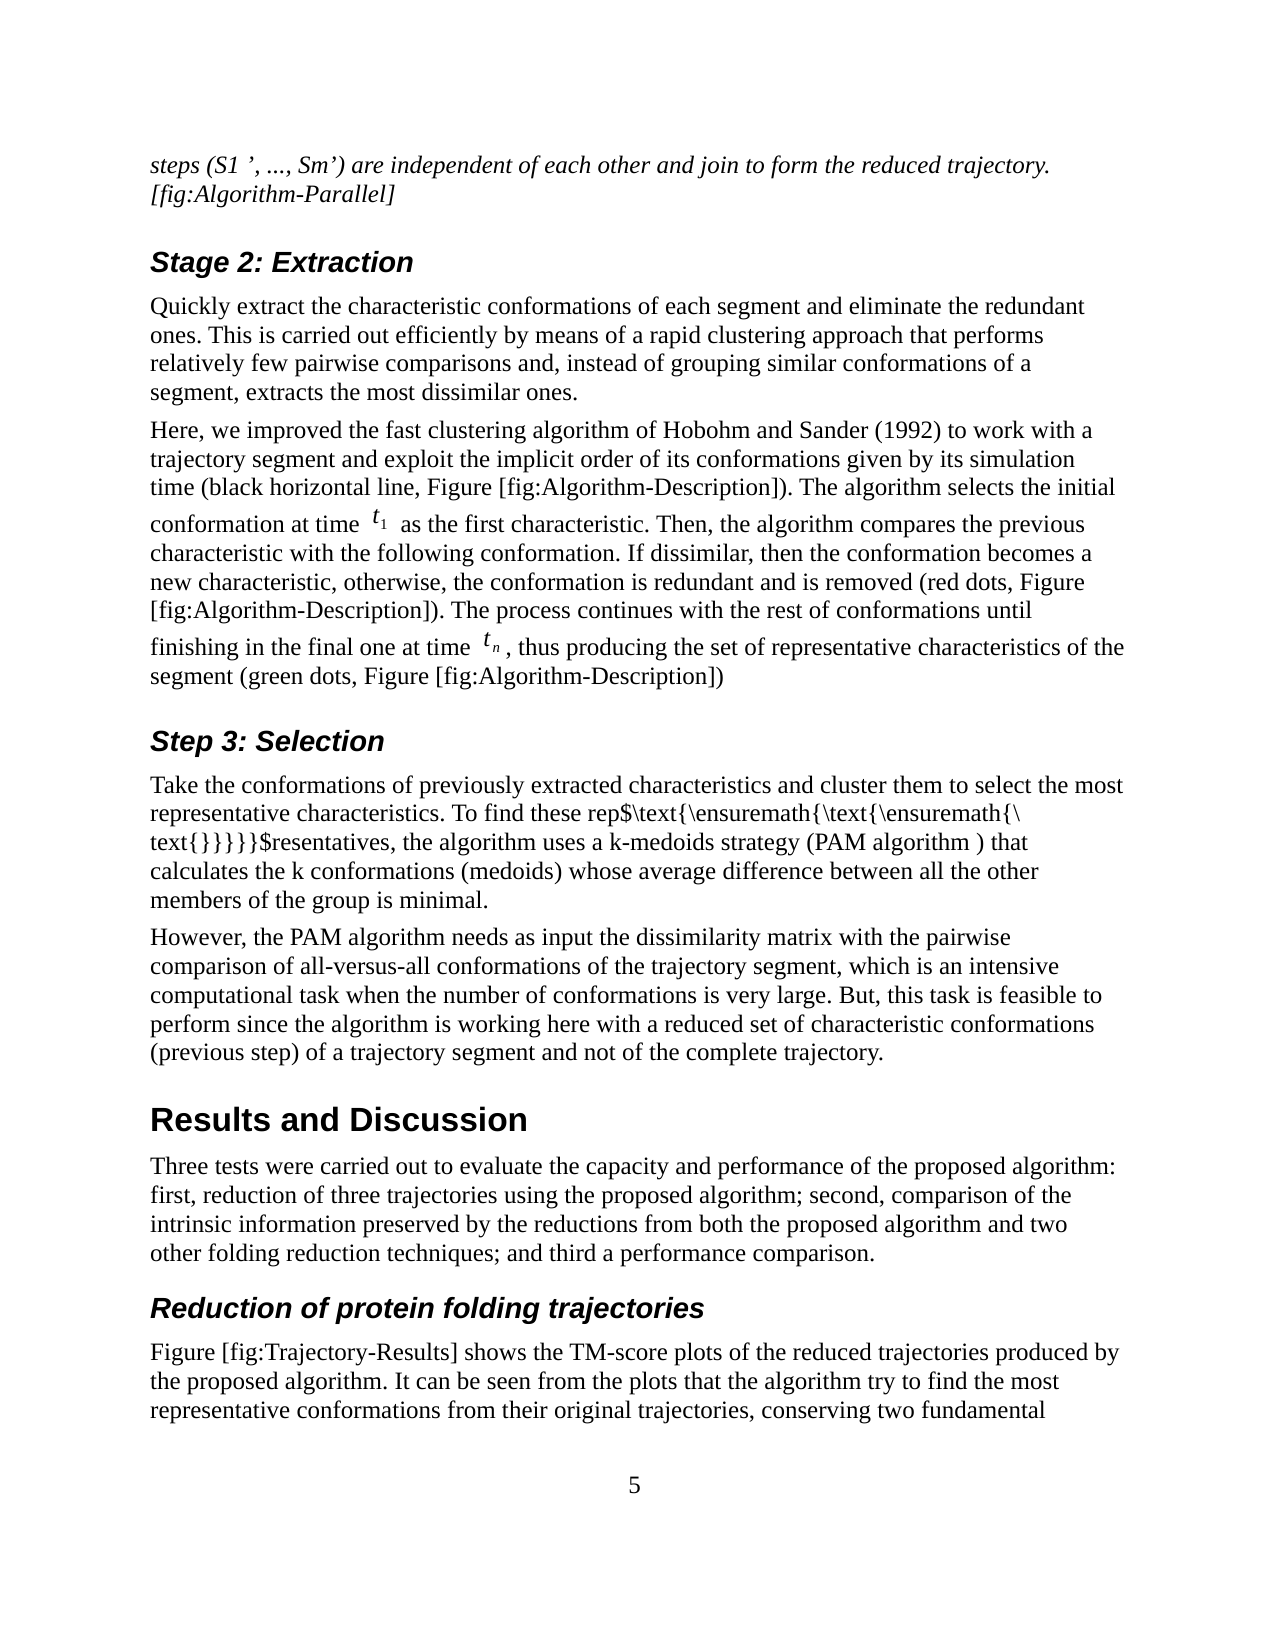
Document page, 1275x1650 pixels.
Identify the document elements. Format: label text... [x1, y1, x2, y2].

text Here, we improved the fast clustering algorithm of Hobohm and Sander (1992) to work with a trajectory segment and exploit the implicit order of its conformations given by its simulation time (black horizontal line, Figure [fig:Algorithm-Description]). The algorithm selects the initial conformation at time as the first characteristic. Then, the algorithm compares the previous characteristic with the following conformation. If dissimilar, then the conformation becomes a new characteristic, otherwise, the conformation is redundant and is removed (red dots, Figure [fig:Algorithm-Description]). The process continues with the rest of conformations until finishing in the final one at time , thus producing the set of representative characteristics of the segment (green dots, Figure [fig:Algorithm-Description]) [150, 415, 1125, 690]
text Quickly extract the characteristic conformations of each segment and eliminate the redundant ones. This is carried out efficiently by means of a rapid clustering approach that performs relatively few pairwise comparisons and, instead of grouping similar conformations of a segment, extracts the most dissimilar ones. [150, 291, 1125, 406]
subtitle Stage 2: Extraction [150, 245, 1125, 278]
text However, the PAM algorithm needs as input the dissimilarity matrix with the pairwise comparison of all-versus-all conformations of the trajectory segment, which is an intensive computational task when the number of conformations is very large. But, this task is feasible to perform since the algorithm is working here with a reduced set of characteristic conformations (previous step) of a trajectory segment and not of the complete trajectory. [150, 922, 1125, 1066]
subtitle Reduction of protein folding trajectories [150, 1291, 1125, 1325]
text steps (S1 ’, ..., Sm’) are independent of each other and join to form the reduced trajectory. [fig:Algorithm-Parallel] [150, 150, 1125, 207]
subtitle Step 3: Selection [150, 724, 1125, 757]
text Figure [fig:Trajectory-Results] shows the TM-score plots of the reduced trajectories produced by the proposed algorithm. It can be seen from the plots that the algorithm try to find the most representative conformations from their original trajectories, conserving two fundamental [150, 1337, 1125, 1424]
text Take the conformations of previously extracted characteristics and cluster them to select the most representative characteristics. To find these rep$\text{\ensuremath{\text{\ensuremath{\text{}}}}}$resentatives, the algorithm uses a k-medoids strategy (PAM algorithm ) that calculates the k conformations (medoids) whose average difference between all the other members of the group is minimal. [150, 770, 1125, 913]
subtitle Results and Discussion [150, 1100, 1125, 1139]
text Three tests were carried out to evaluate the capacity and performance of the proposed algorithm: first, reduction of three trajectories using the proposed algorithm; second, comparison of the intrinsic information preserved by the reductions from both the proposed algorithm and two other folding reduction techniques; and third a performance comparison. [150, 1151, 1125, 1266]
